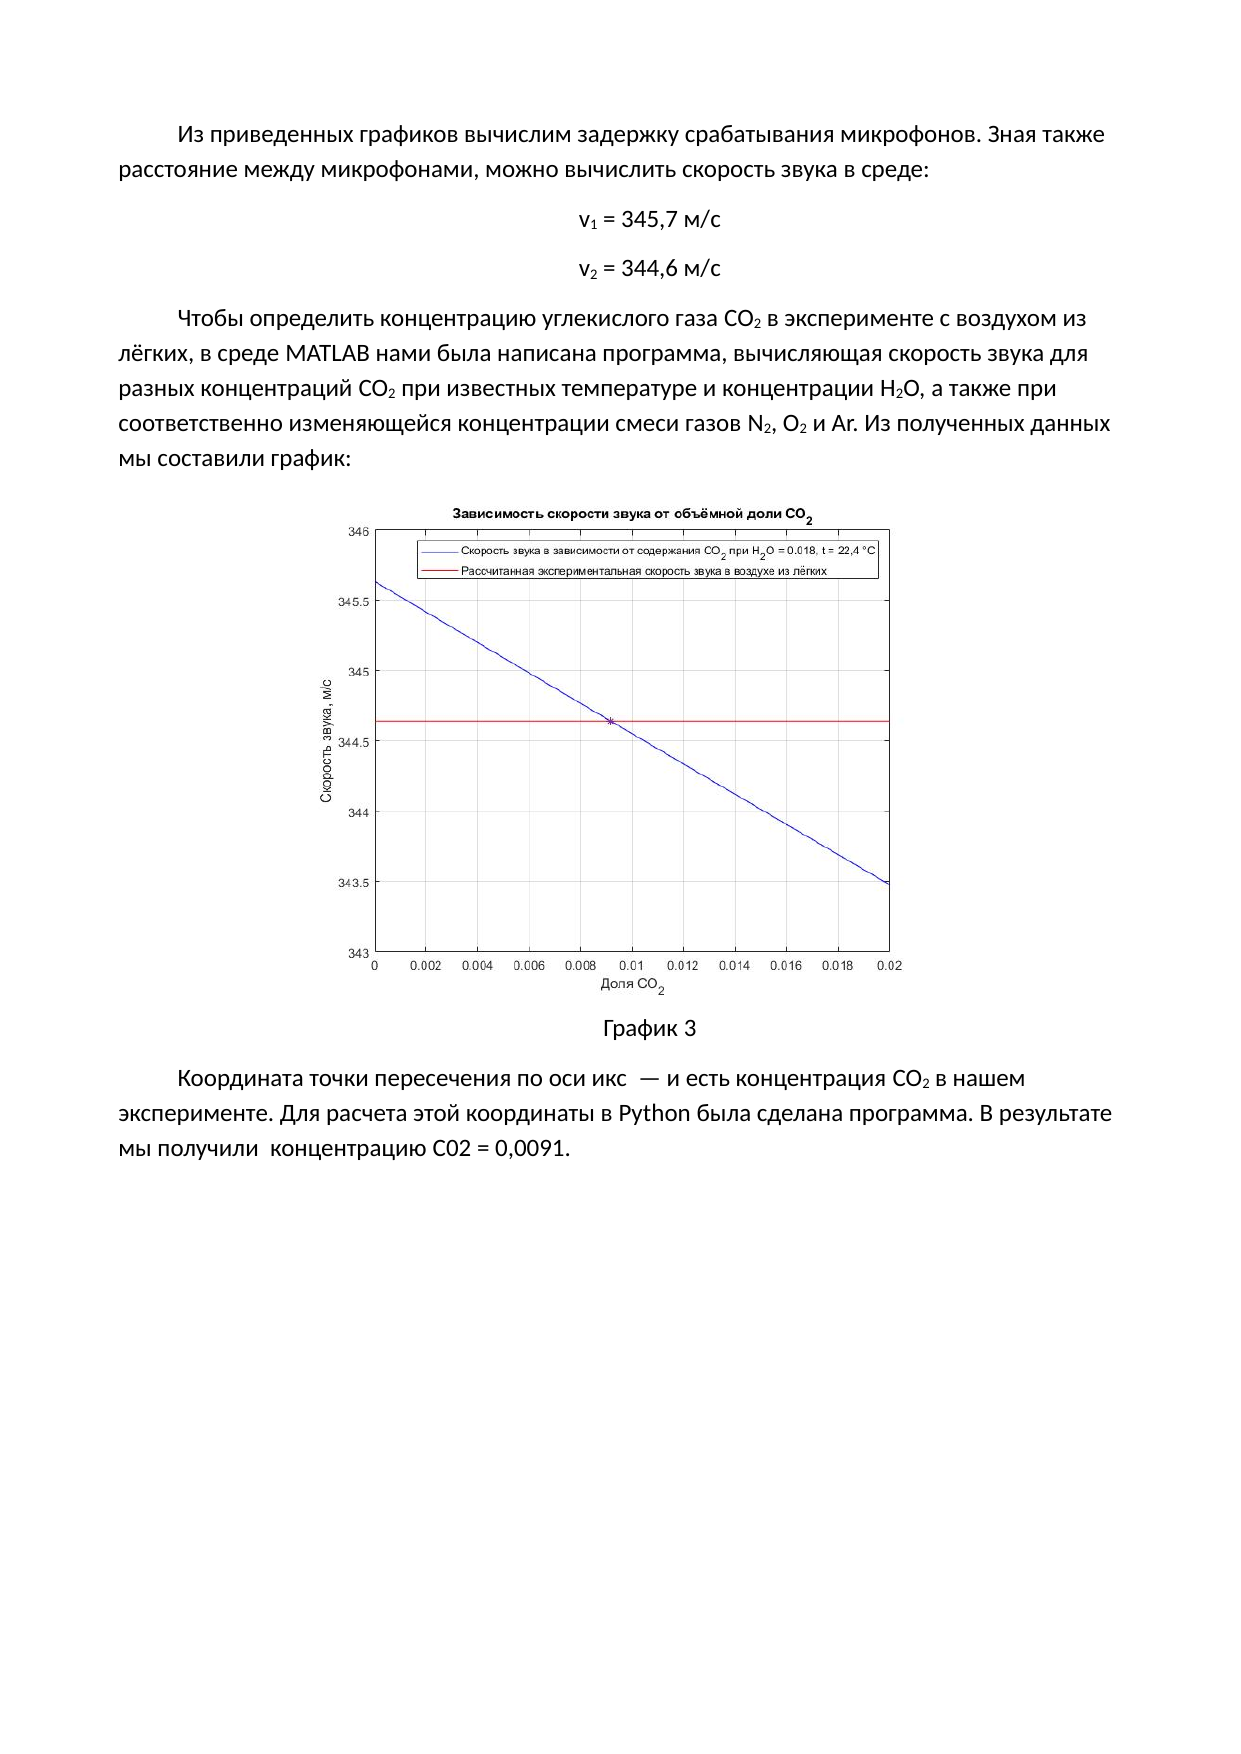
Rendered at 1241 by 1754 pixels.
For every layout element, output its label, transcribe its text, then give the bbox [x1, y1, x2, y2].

picture [288, 491, 952, 1008]
text График 3 [118, 491, 1122, 1043]
text v1 = 345,7 м/с [118, 203, 1122, 233]
text v2 = 344,6 м/с [118, 252, 1122, 283]
text Чтобы определить концентрацию углекислого газа CO2 в эксперименте с воздухом из лёгких, в среде MATLAB нами была написана программа, вычисляющая скорость звука для разных концентраций CO2 при известных температуре и концентрации H2O, а также при соответственно изменяющейся концентрации смеси газов N2, O2 и Ar. Из полученных данных мы составили график: [118, 302, 1122, 472]
text Из приведенных графиков вычислим задержку срабатывания микрофонов. Зная также расстояние между микрофонами, можно вычислить скорость звука в среде: [118, 118, 1122, 184]
text Координата точки пересечения по оси икс — и есть концентрация CO2 в нашем эксперименте. Для расчета этой координаты в Python была сделана программа. В результате мы получили концентрацию C02 = 0,0091. [118, 1062, 1122, 1163]
